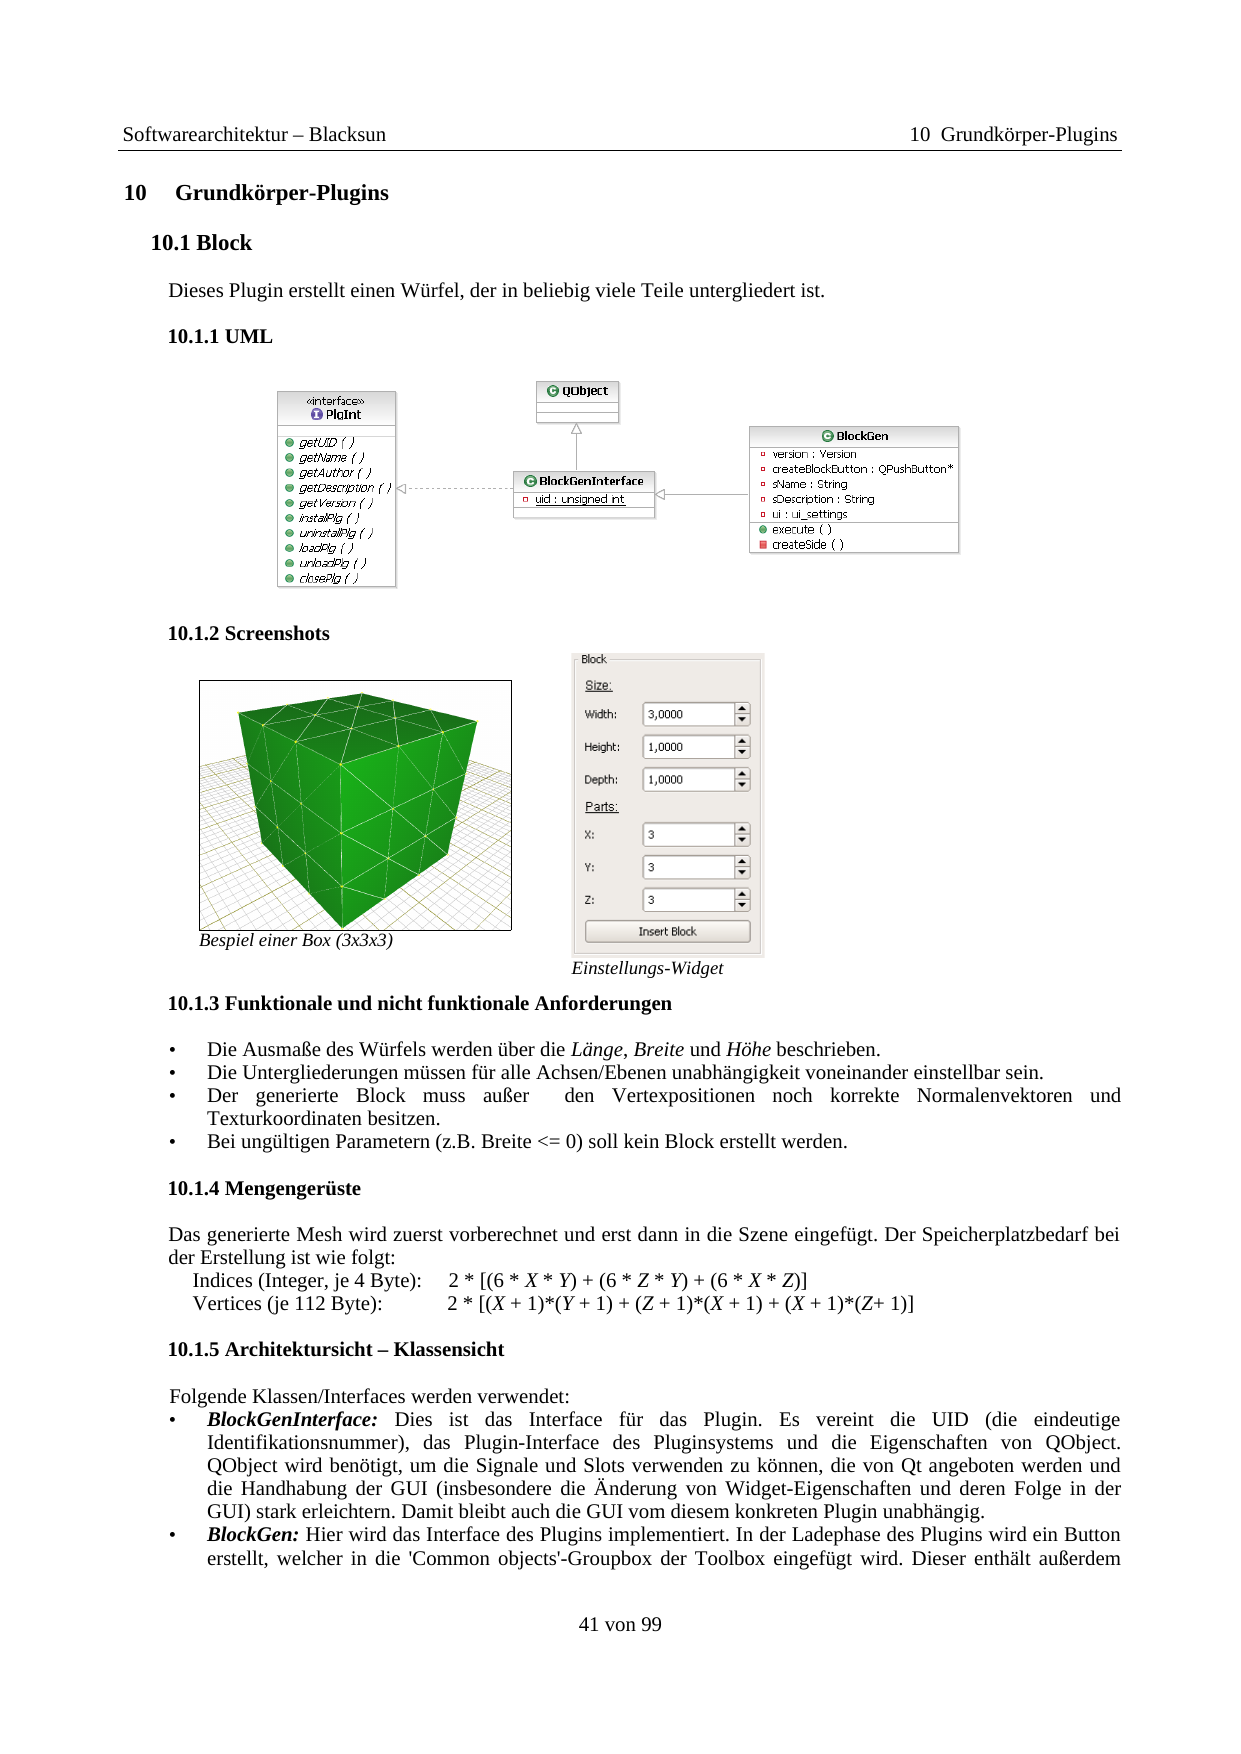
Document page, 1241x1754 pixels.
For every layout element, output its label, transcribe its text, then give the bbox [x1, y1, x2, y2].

subtitle Grundkörper-Plugins [118, 179, 1122, 205]
picture [200, 681, 511, 930]
list Einstellungs-Widget [571, 958, 765, 978]
subtitle Mengengerüste [148, 1176, 1122, 1199]
subtitle UML [148, 325, 1122, 348]
text Das generierte Mesh wird zuerst vorberechnet und erst dann in die Szene eingefügt. Der Speicherplatzbedarf bei der Erstellung ist wie folgt: [168, 1223, 1122, 1269]
list BlockGen: Hier wird das Interface des Plugins implementiert. In der Ladephase des Plugins wird ein Button erstellt, welcher in die 'Common objects'-Groupbox der Toolbox eingefügt wird. Dieser enthält außerdem [169, 1523, 1122, 1569]
list Bei ungültigen Parametern (z.B. Breite <= 0) soll kein Block erstellt werden. [169, 1130, 1122, 1153]
subtitle Architektursicht – Klassensicht [148, 1338, 1122, 1361]
list Die Untergliederungen müssen für alle Achsen/Ebenen unabhängigkeit voneinander einstellbar sein. [169, 1061, 1122, 1084]
subtitle Screenshots [148, 621, 1122, 653]
list BlockGenInterface: Dies ist das Interface für das Plugin. Es vereint die UID (die eindeutige Identifikationsnummer), das Plugin-Interface des Pluginsystems und die Eigenschaften von QObject. QObject wird benötigt, um die Signale und Slots verwenden zu können, die von Qt angeboten werden und die Handhabung der GUI (insbesondere die Änderung von Widget-Eigenschaften und deren Folge in der GUI) stark erleichtern. Damit bleibt auch die GUI vom diesem konkreten Plugin unabhängig. [169, 1408, 1122, 1523]
subtitle Funktionale und nicht funktionale Anforderungen [148, 991, 1122, 1014]
text Dieses Plugin erstellt einen Würfel, der in beliebig viele Teile untergliedert ist. [168, 279, 1122, 302]
subtitle Block [145, 230, 1122, 256]
list Die Ausmaße des Würfels werden über die Länge, Breite und Höhe beschrieben. [169, 1038, 1122, 1061]
text Vertices (je 112 Byte): 2 * [(X + 1)*(Y + 1) + (Z + 1)*(X + 1) + (X + 1)*(Z+ 1)] [168, 1292, 1122, 1315]
text Indices (Integer, je 4 Byte): 2 * [(6 * X * Y) + (6 * Z * Y) + (6 * X * Z)] [168, 1269, 1122, 1292]
list Der generierte Block muss außer den Vertexpositionen noch korrekte Normalenvektoren und Texturkoordinaten besitzen. [169, 1084, 1122, 1130]
subtitle [571, 978, 765, 984]
text Bespiel einer Box (3x3x3) [199, 931, 511, 951]
picture [267, 371, 973, 599]
text Folgende Klassen/Interfaces werden verwendet: [169, 1384, 1122, 1408]
picture [571, 653, 765, 958]
